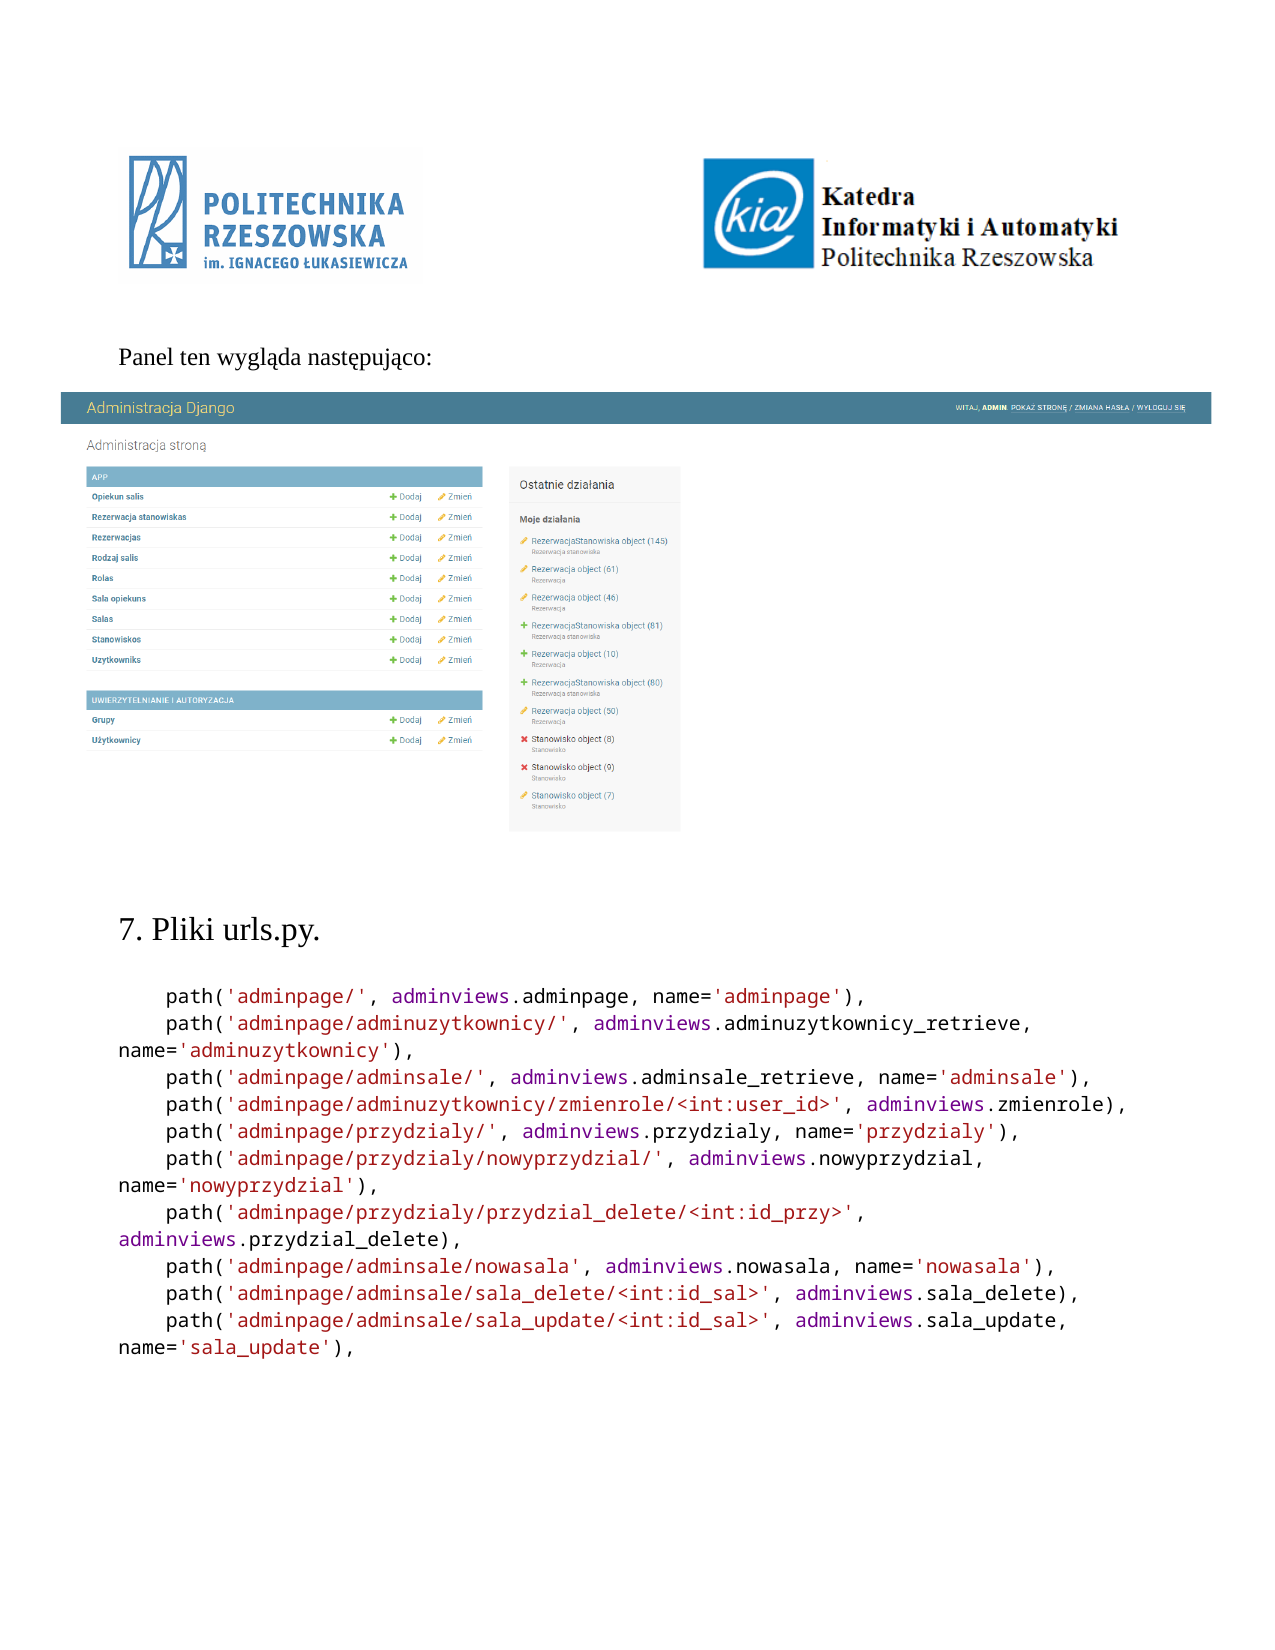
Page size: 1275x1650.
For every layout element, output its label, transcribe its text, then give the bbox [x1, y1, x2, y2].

text path('adminpage/przydzialy/nowyprzydzial/', adminviews.nowyprzydzial, name='nowyprzydzial'), [118, 1144, 1157, 1198]
text path('adminpage/przydzialy/przydzial_delete/<int:id_przy>', adminviews.przydzial_delete), [118, 1198, 1157, 1252]
text path('adminpage/adminsale/sala_delete/<int:id_sal>', adminviews.sala_delete), [118, 1279, 1157, 1306]
subtitle 7. Pliki urls.py. [118, 909, 1157, 947]
picture [60, 392, 1212, 856]
text path('adminpage/adminuzytkownicy/zmienrole/<int:user_id>', adminviews.zmienrole), [118, 1090, 1157, 1117]
picture [685, 143, 1147, 286]
text path('adminpage/adminuzytkownicy/', adminviews.adminuzytkownicy_retrieve, name='adminuzytkownicy'), [118, 1009, 1157, 1063]
text path('adminpage/adminsale/nowasala', adminviews.nowasala, name='nowasala'), [118, 1252, 1157, 1279]
text path('adminpage/adminsale/', adminviews.adminsale_retrieve, name='adminsale'), [118, 1063, 1157, 1090]
text path('adminpage/przydzialy/', adminviews.przydzialy, name='przydzialy'), [118, 1117, 1157, 1144]
text Panel ten wygląda następująco: [118, 342, 1157, 371]
picture [118, 147, 423, 284]
text path('adminpage/adminsale/sala_update/<int:id_sal>', adminviews.sala_update, name='sala_update'), [118, 1306, 1157, 1360]
text path('adminpage/', adminviews.adminpage, name='adminpage'), [118, 982, 1157, 1009]
